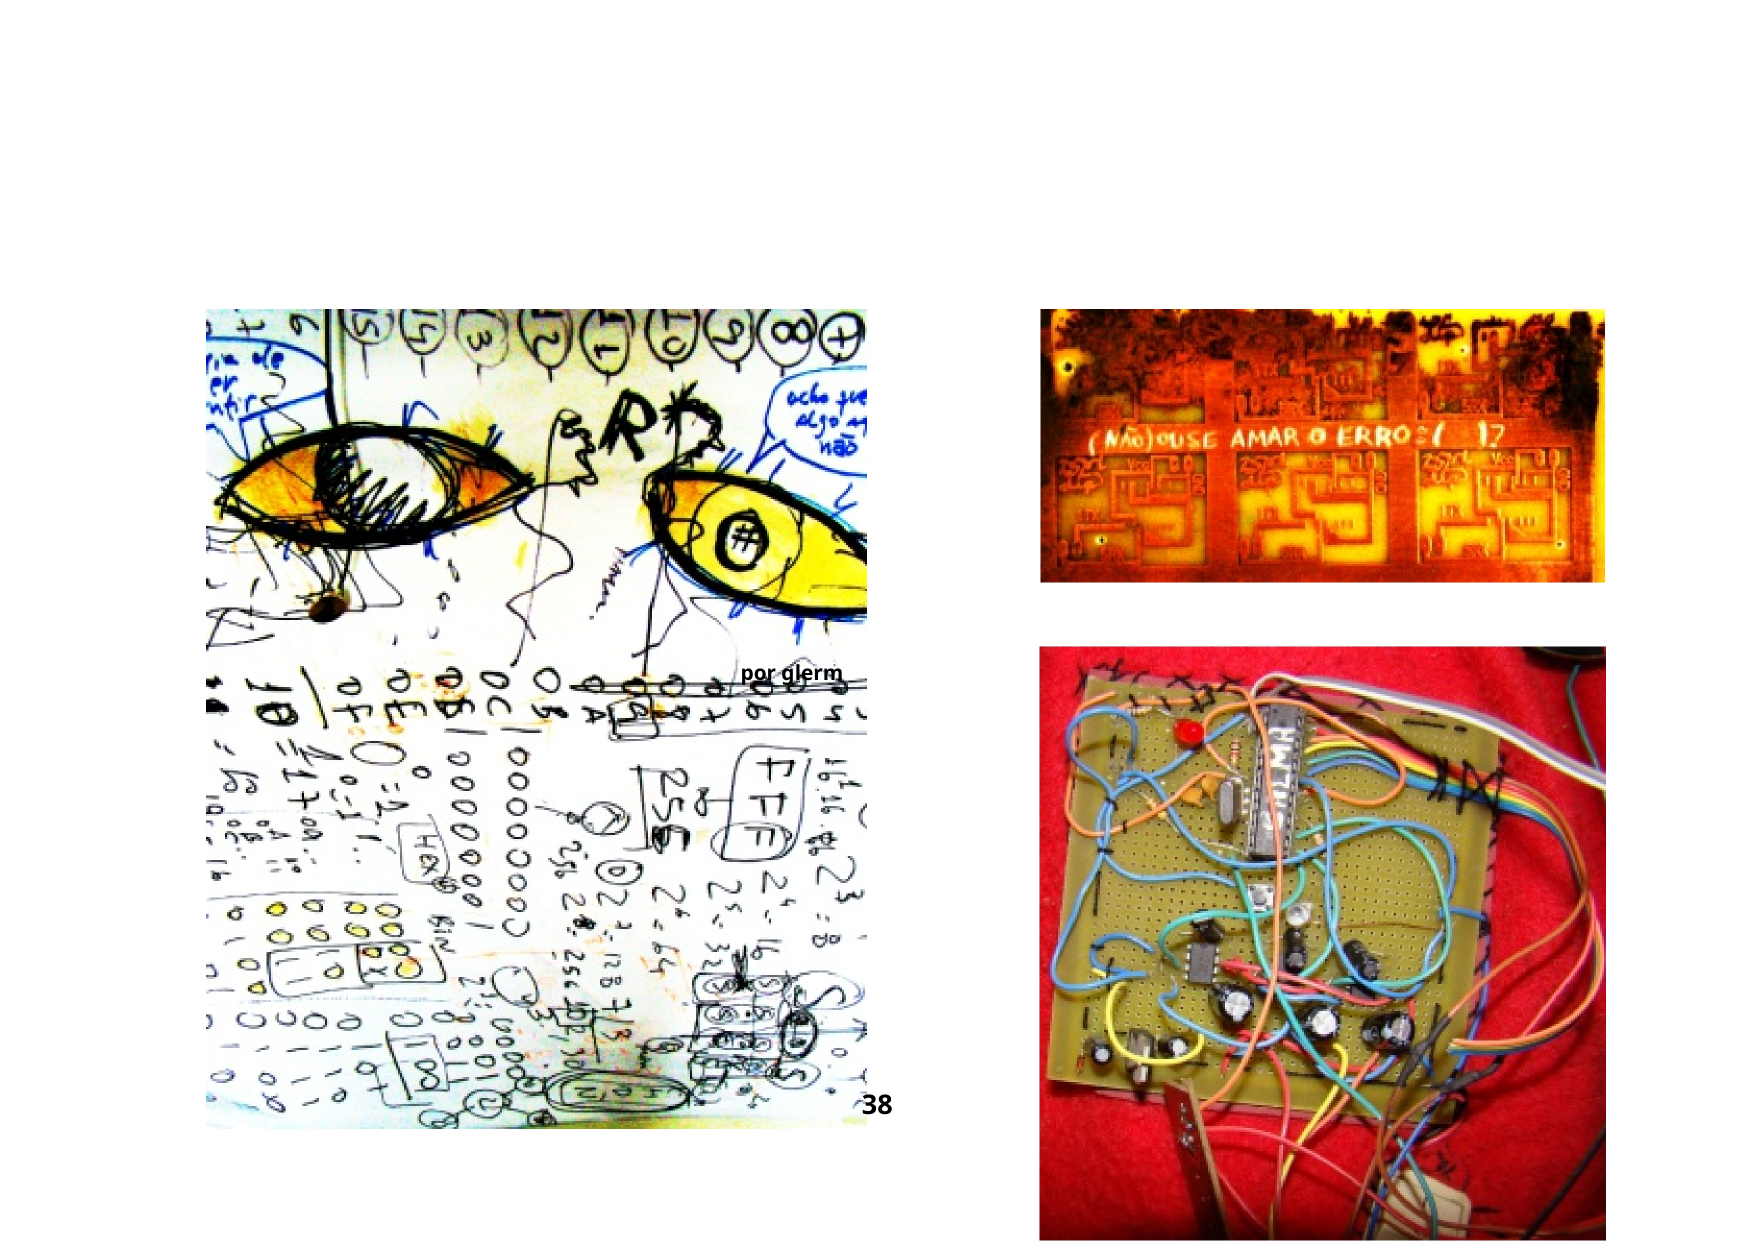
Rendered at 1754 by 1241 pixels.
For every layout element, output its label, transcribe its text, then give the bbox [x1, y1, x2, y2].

picture [206, 309, 1606, 1241]
text por glerm [130, 658, 206, 687]
